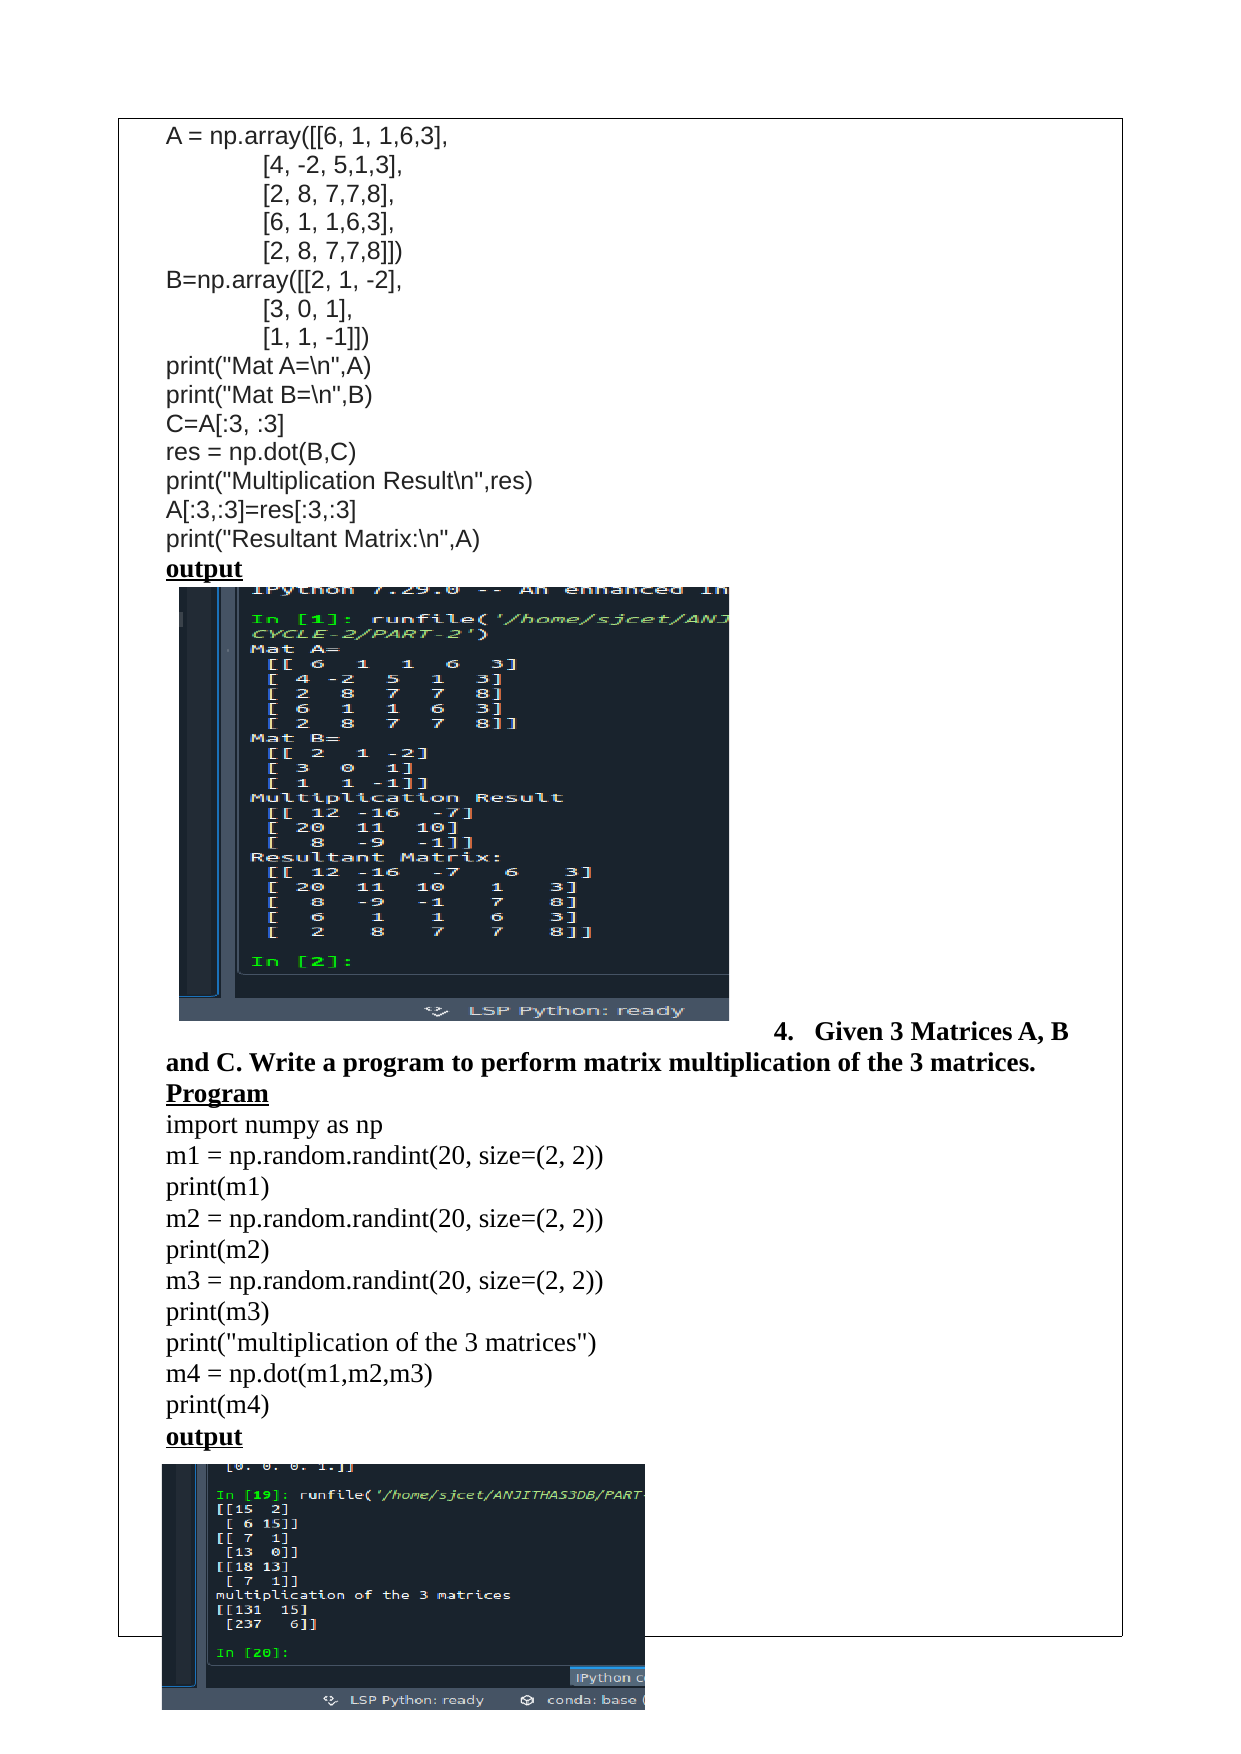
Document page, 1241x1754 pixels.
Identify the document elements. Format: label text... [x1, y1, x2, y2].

text print("Multiplication Result\n",res) [166, 466, 1119, 495]
text print("multiplication of the 3 matrices") [166, 1326, 1119, 1357]
text m2 = np.random.randint(20, size=(2, 2)) [166, 1202, 1119, 1233]
text output [166, 1420, 1119, 1451]
text A = np.array([[6, 1, 1,6,3], [166, 121, 1119, 150]
text print(m1) [166, 1171, 1119, 1202]
text print(m3) [166, 1295, 1119, 1326]
text 4. Given 3 Matrices A, B and C. Write a program to perform matrix multiplication of the 3 matrices. [166, 1015, 1119, 1077]
text m4 = np.dot(m1,m2,m3) [166, 1357, 1119, 1388]
text print(m4) [166, 1388, 1119, 1420]
text [6, 1, 1,6,3], [166, 207, 1119, 236]
text print(m2) [166, 1233, 1119, 1264]
text m3 = np.random.randint(20, size=(2, 2)) [166, 1264, 1119, 1295]
text print("Mat A=\n",A) [166, 351, 1119, 380]
text print("Resultant Matrix:\n",A) output [166, 524, 1119, 583]
text C=A[:3, :3] [166, 409, 1119, 437]
text import numpy as np [166, 1108, 1119, 1139]
text res = np.dot(B,C) [166, 437, 1119, 466]
text [2, 8, 7,7,8]]) [166, 236, 1119, 265]
text [3, 0, 1], [166, 294, 1119, 322]
text [1, 1, -1]]) [166, 322, 1119, 351]
text m1 = np.random.randint(20, size=(2, 2)) [166, 1139, 1119, 1171]
text A[:3,:3]=res[:3,:3] [166, 495, 1119, 524]
text [2, 8, 7,7,8], [166, 179, 1119, 207]
picture [391, 587, 730, 1021]
text [4, -2, 5,1,3], [166, 150, 1119, 179]
text Program [166, 1077, 1119, 1108]
text print("Mat B=\n",B) [166, 380, 1119, 409]
text B=np.array([[2, 1, -2], [166, 265, 1119, 294]
